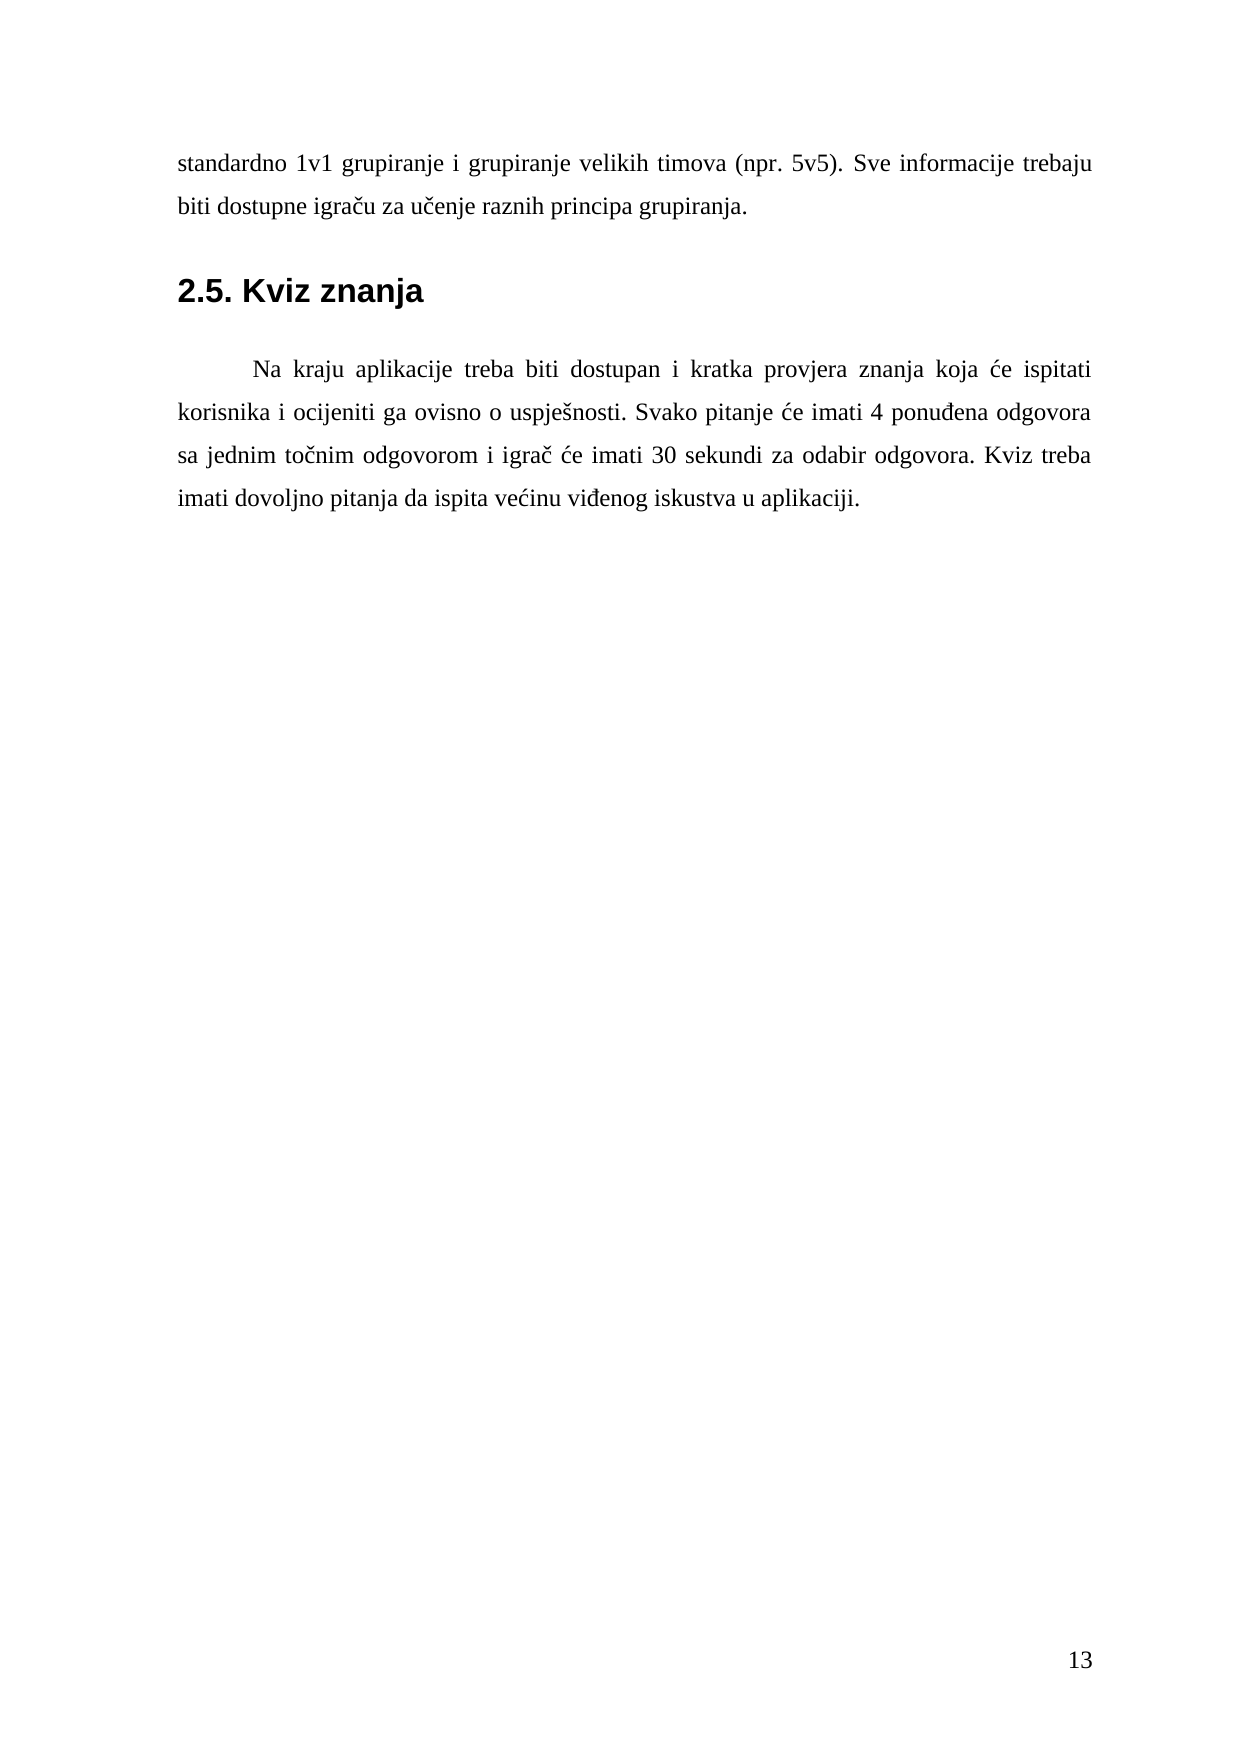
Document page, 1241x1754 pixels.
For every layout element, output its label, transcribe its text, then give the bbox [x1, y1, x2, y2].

subtitle 2.5. Kviz znanja [177, 271, 1092, 310]
text standardno 1v1 grupiranje i grupiranje velikih timova (npr. 5v5). Sve informacije trebaju biti dostupne igraču za učenje raznih principa grupiranja. [177, 148, 1092, 219]
text Na kraju aplikacije treba biti dostupan i kratka provjera znanja koja će ispitati korisnika i ocijeniti ga ovisno o uspješnosti. Svako pitanje će imati 4 ponuđena odgovora sa jednim točnim odgovorom i igrač će imati 30 sekundi za odabir odgovora. Kviz treba imati dovoljno pitanja da ispita većinu viđenog iskustva u aplikaciji. [177, 354, 1092, 512]
